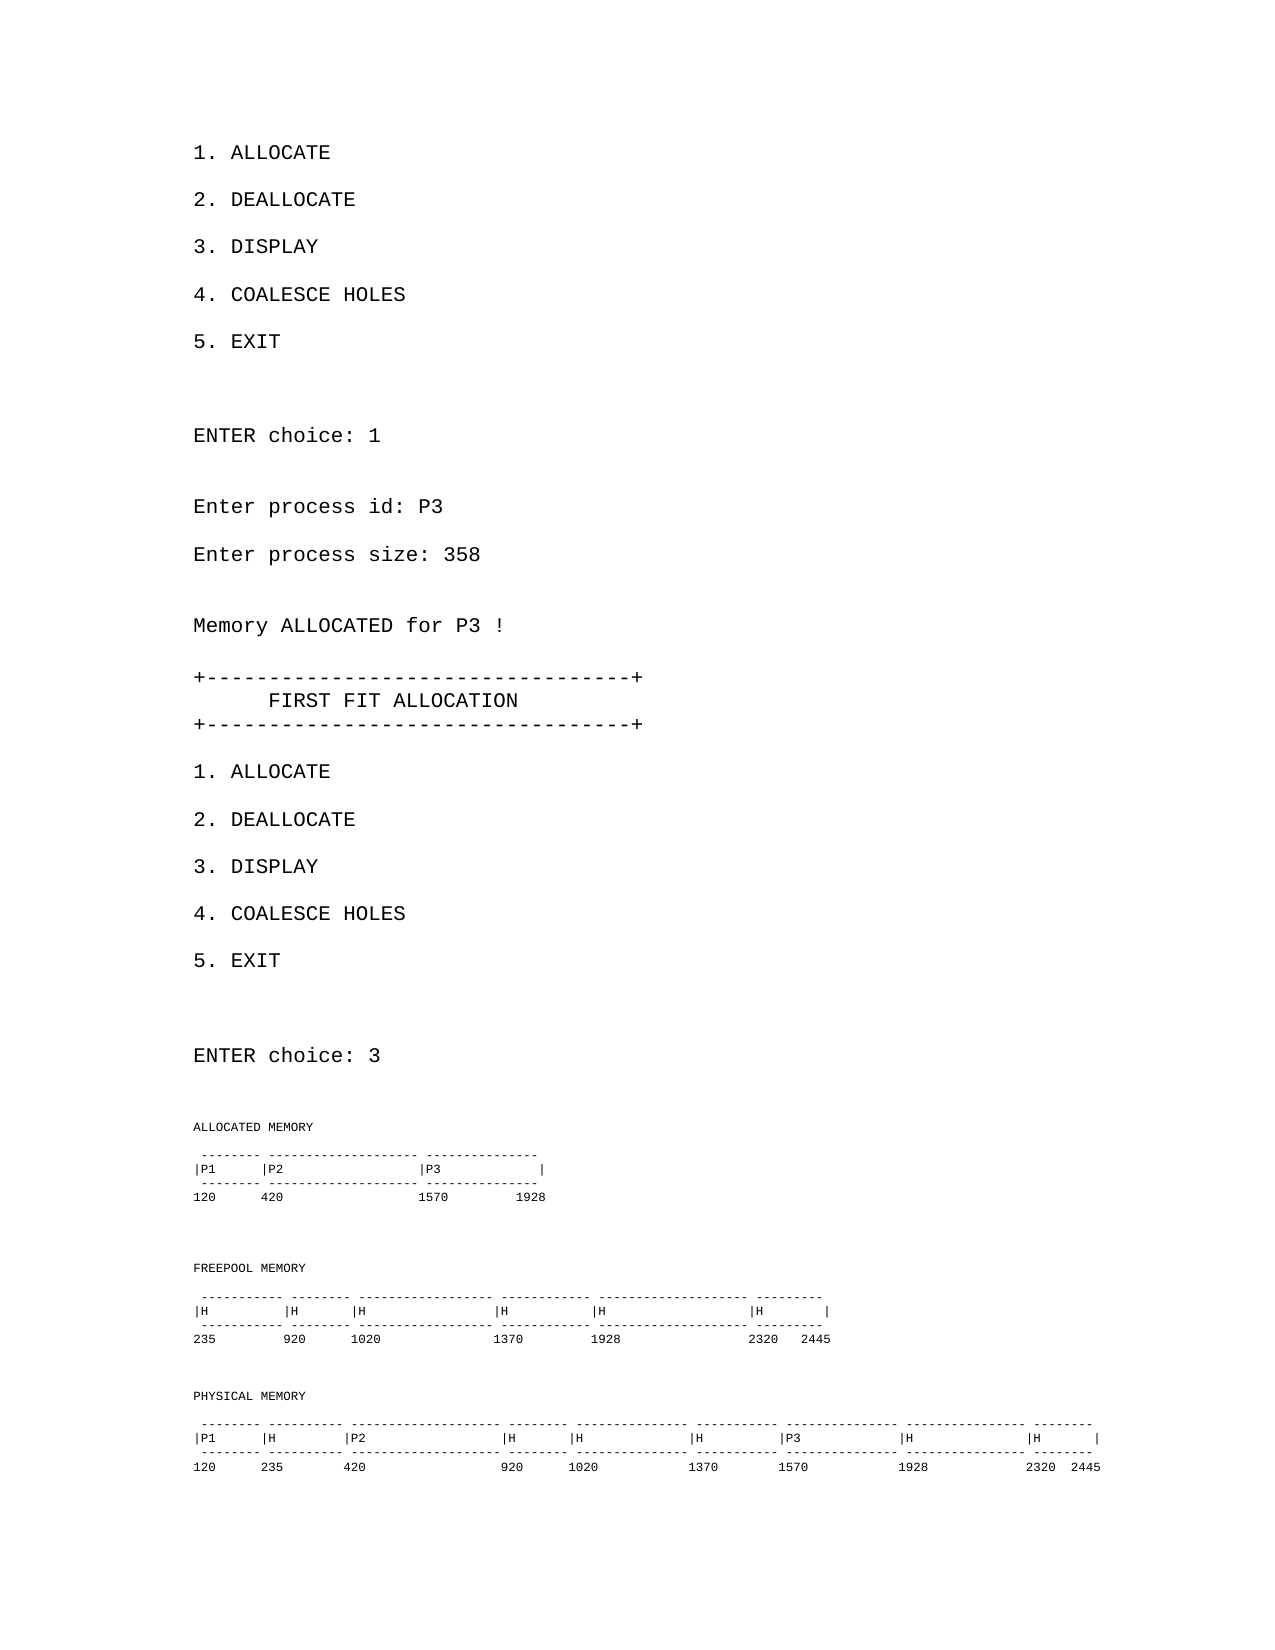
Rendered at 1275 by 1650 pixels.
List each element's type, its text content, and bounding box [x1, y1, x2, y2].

text Memory ALLOCATED for P3 ! [118, 615, 1157, 638]
text 120 235 420 920 1020 1370 1570 1928 2320 2445 [118, 1461, 1157, 1475]
text 235 920 1020 1370 1928 2320 2445 [118, 1333, 1157, 1347]
text 5. EXIT [118, 950, 1157, 974]
text -------- -------------------- --------------- [118, 1177, 1157, 1191]
text +----------------------------------+ [118, 714, 1157, 738]
text 120 420 1570 1928 [118, 1191, 1157, 1206]
text 1. ALLOCATE [118, 142, 1157, 165]
text |P1 |P2 |P3 | [118, 1163, 1157, 1177]
text FIRST FIT ALLOCATION [118, 690, 1157, 714]
text ENTER choice: 1 [118, 426, 1157, 449]
text ----------- -------- ------------------ ------------ -------------------- --------- [118, 1319, 1157, 1333]
text PHYSICAL MEMORY [118, 1390, 1157, 1404]
text -------- -------------------- --------------- [118, 1149, 1157, 1163]
text 1. ALLOCATE [118, 761, 1157, 785]
text 2. DEALLOCATE [118, 189, 1157, 213]
text -------- ---------- -------------------- -------- --------------- ----------- --------------- ---------------- -------- [118, 1446, 1157, 1461]
text 2. DEALLOCATE [118, 808, 1157, 832]
text 3. DISPLAY [118, 856, 1157, 879]
text 4. COALESCE HOLES [118, 284, 1157, 307]
text 4. COALESCE HOLES [118, 903, 1157, 927]
text Enter process size: 358 [118, 544, 1157, 567]
text Enter process id: P3 [118, 496, 1157, 520]
text ENTER choice: 3 [118, 1045, 1157, 1069]
text -------- ---------- -------------------- -------- --------------- ----------- --------------- ---------------- -------- [118, 1418, 1157, 1432]
text ----------- -------- ------------------ ------------ -------------------- --------- [118, 1291, 1157, 1305]
text |H |H |H |H |H |H | [118, 1305, 1157, 1319]
text ALLOCATED MEMORY [118, 1121, 1157, 1135]
text 3. DISPLAY [118, 236, 1157, 260]
text FREEPOOL MEMORY [118, 1262, 1157, 1276]
text |P1 |H |P2 |H |H |H |P3 |H |H | [118, 1432, 1157, 1446]
text +----------------------------------+ [118, 667, 1157, 690]
text 5. EXIT [118, 331, 1157, 354]
